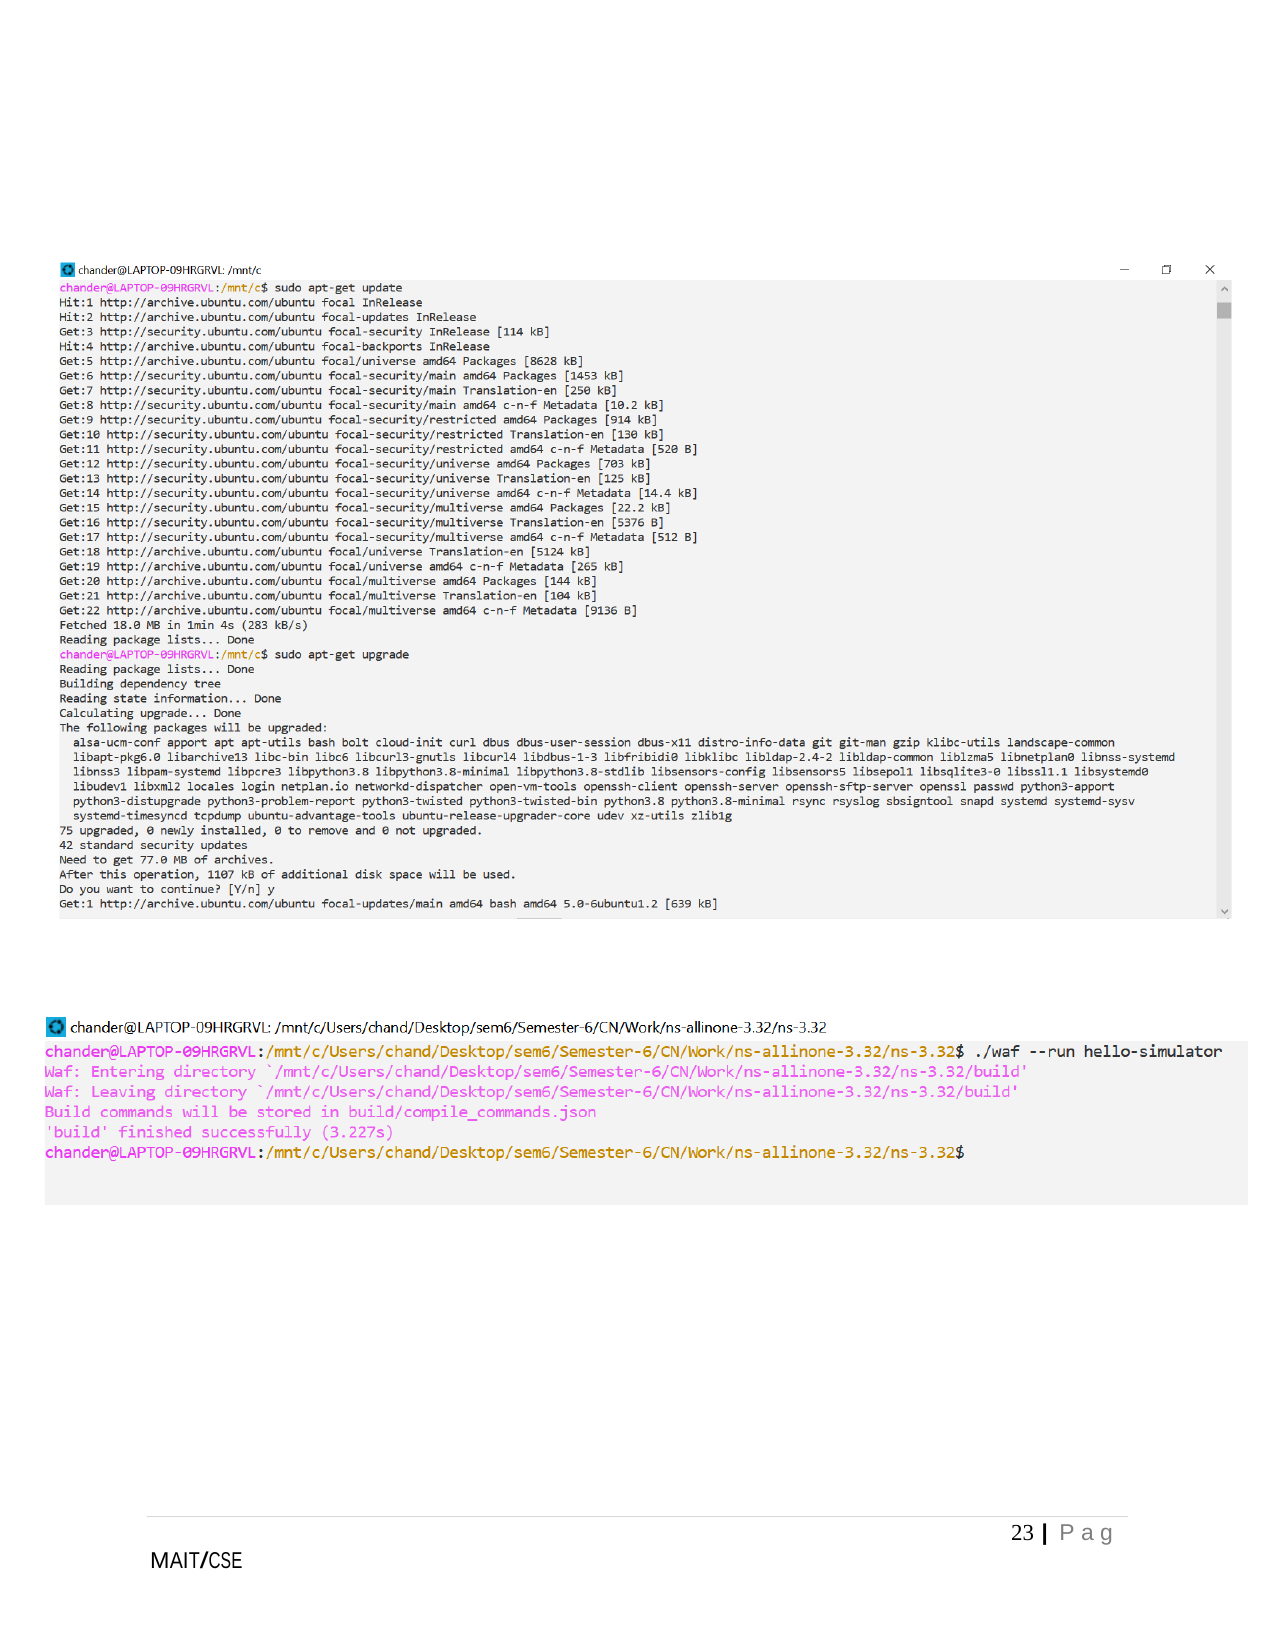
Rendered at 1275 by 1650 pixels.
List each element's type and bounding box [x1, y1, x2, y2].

picture [59, 259, 1232, 919]
picture [44, 1012, 1248, 1205]
